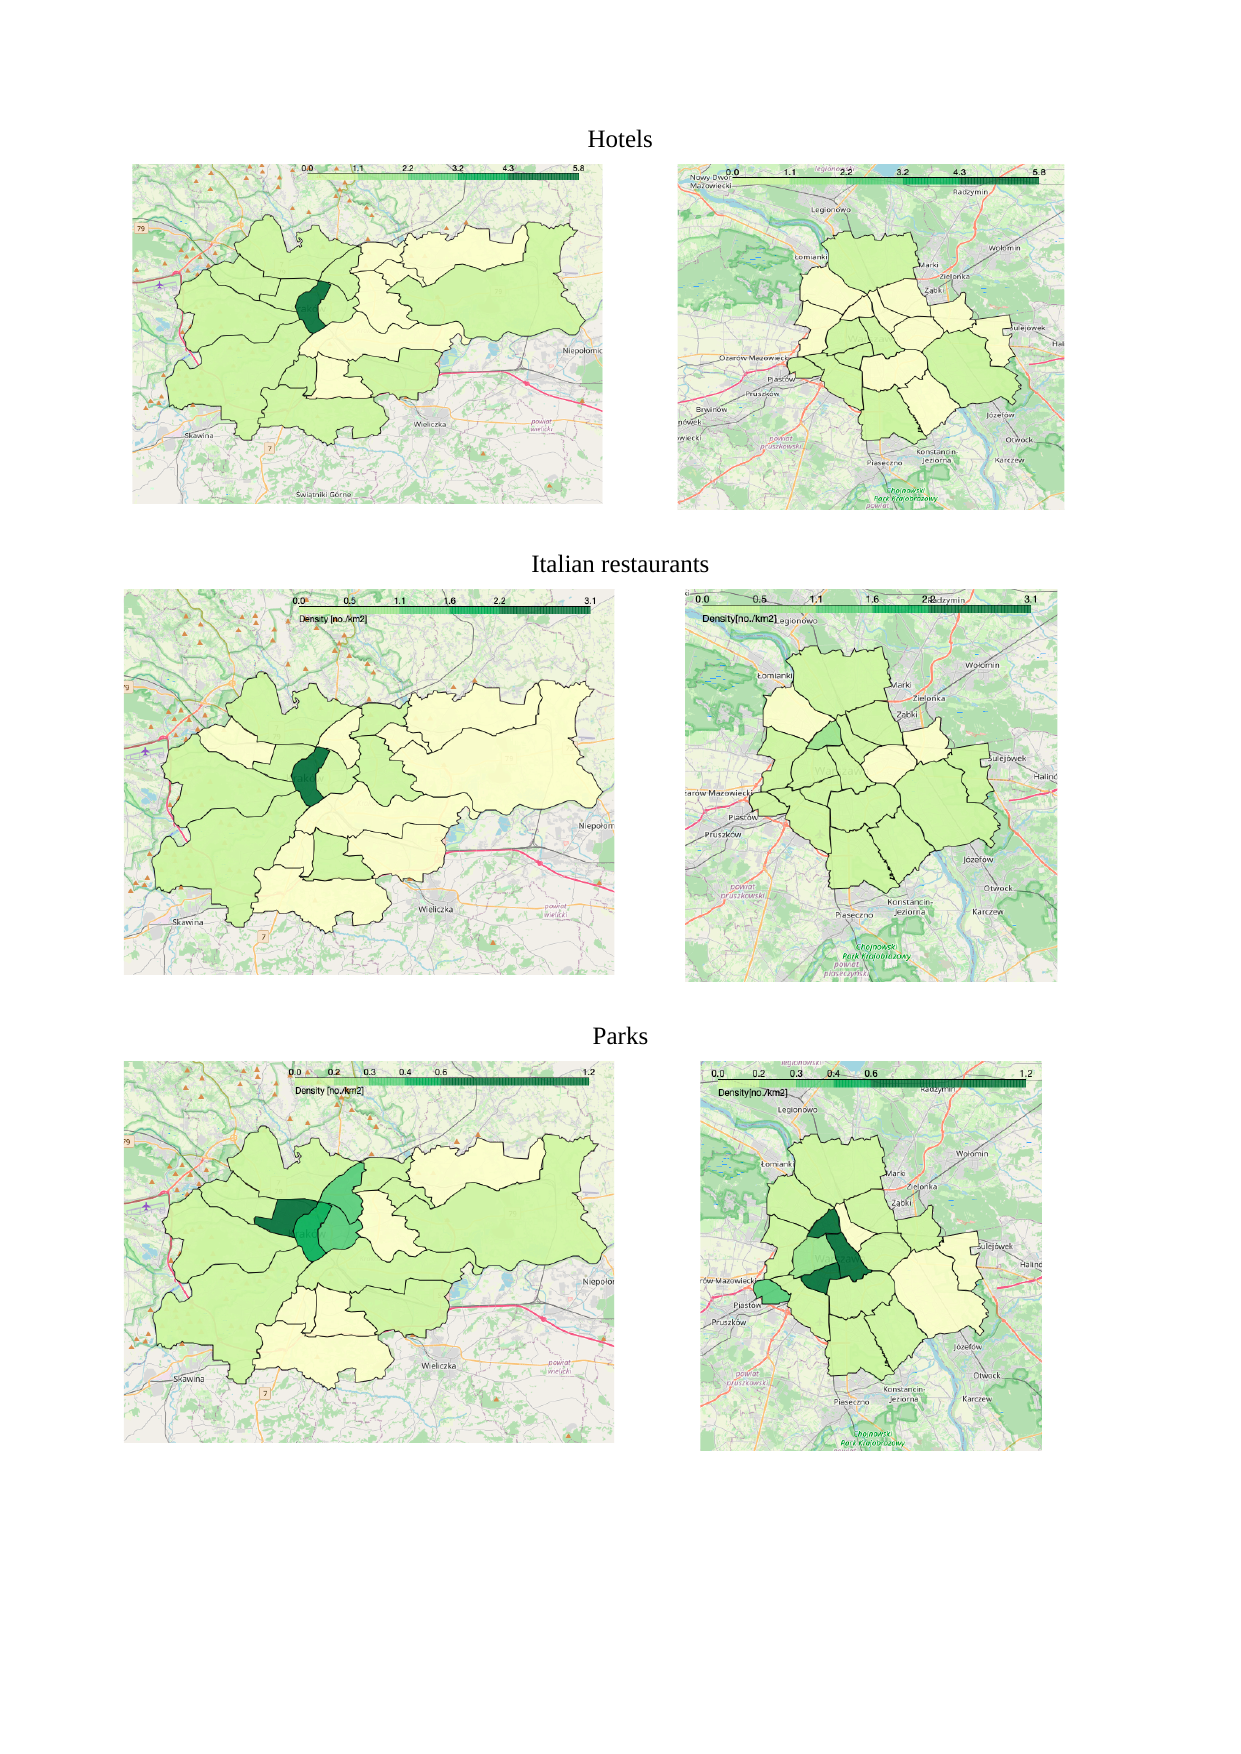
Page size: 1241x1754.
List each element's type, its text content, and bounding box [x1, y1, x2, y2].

table_cell Hotels [118, 118, 1122, 158]
table_cell [620, 584, 1122, 1016]
picture [677, 164, 1065, 510]
table_cell [620, 1056, 1122, 1485]
picture [123, 589, 615, 975]
table_cell Parks [118, 1016, 1122, 1056]
table_cell Italian restaurants [118, 544, 1122, 584]
picture [700, 1061, 1042, 1451]
picture [132, 164, 607, 504]
table_cell [118, 584, 620, 1016]
table_cell [118, 158, 620, 544]
table_cell [620, 158, 1122, 544]
picture [123, 1061, 615, 1443]
picture [685, 589, 1058, 982]
table_cell [118, 1056, 620, 1485]
